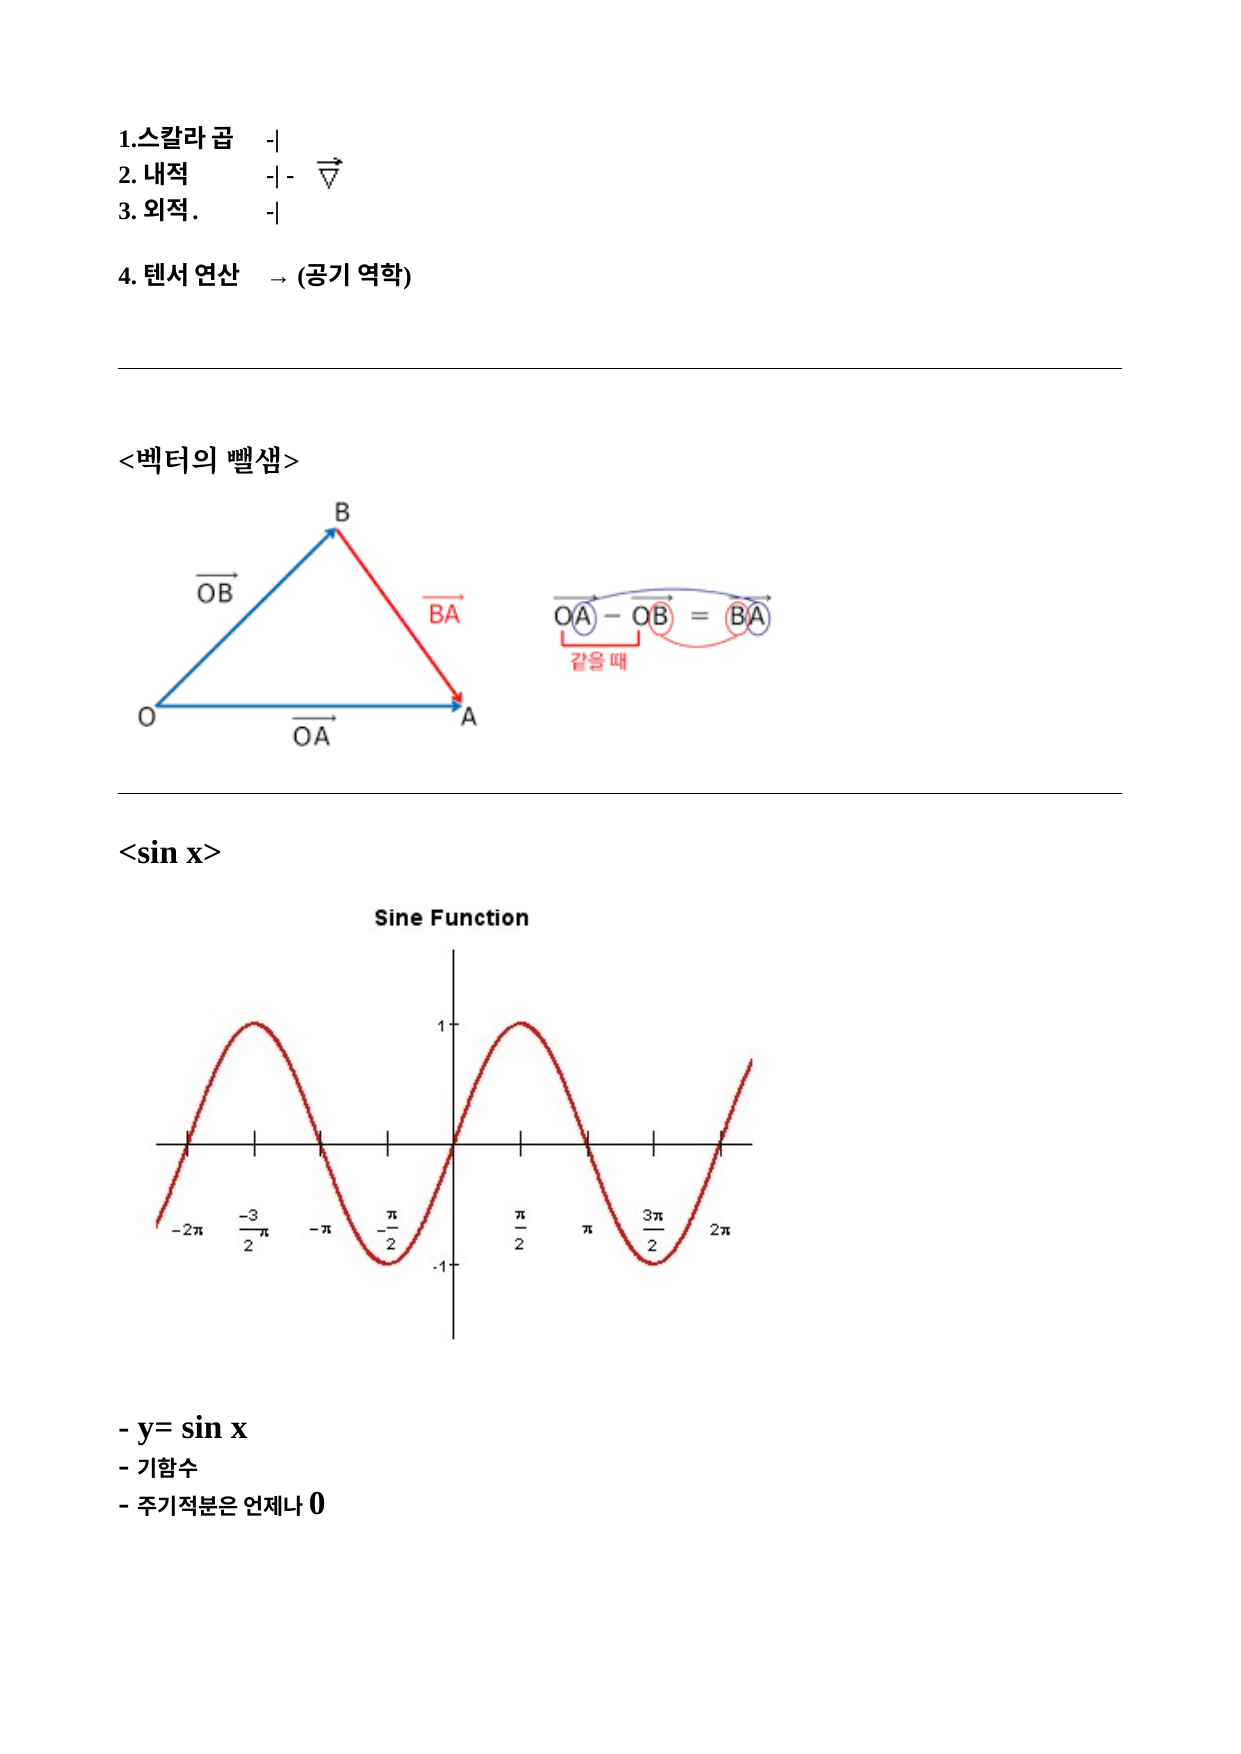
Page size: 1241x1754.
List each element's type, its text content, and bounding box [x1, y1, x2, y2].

text <sin x> [118, 832, 1122, 870]
text [354, 154, 1122, 191]
picture [301, 149, 354, 204]
picture [134, 881, 774, 1362]
picture [138, 500, 774, 752]
text - 기함수 [118, 1445, 1122, 1483]
text - y= sin x [118, 1407, 1122, 1445]
text 3. 외적 . -| [118, 191, 1122, 227]
text 4. 텐서 연산 → (공기 역학) [118, 256, 1122, 292]
text 2. 내적 -| - [118, 154, 301, 191]
text - 주기적분은 언제나 0 [118, 1483, 1122, 1522]
text 1.스칼라 곱 -| [118, 118, 1122, 154]
text <벡터의 뺄샘> [118, 444, 1122, 478]
